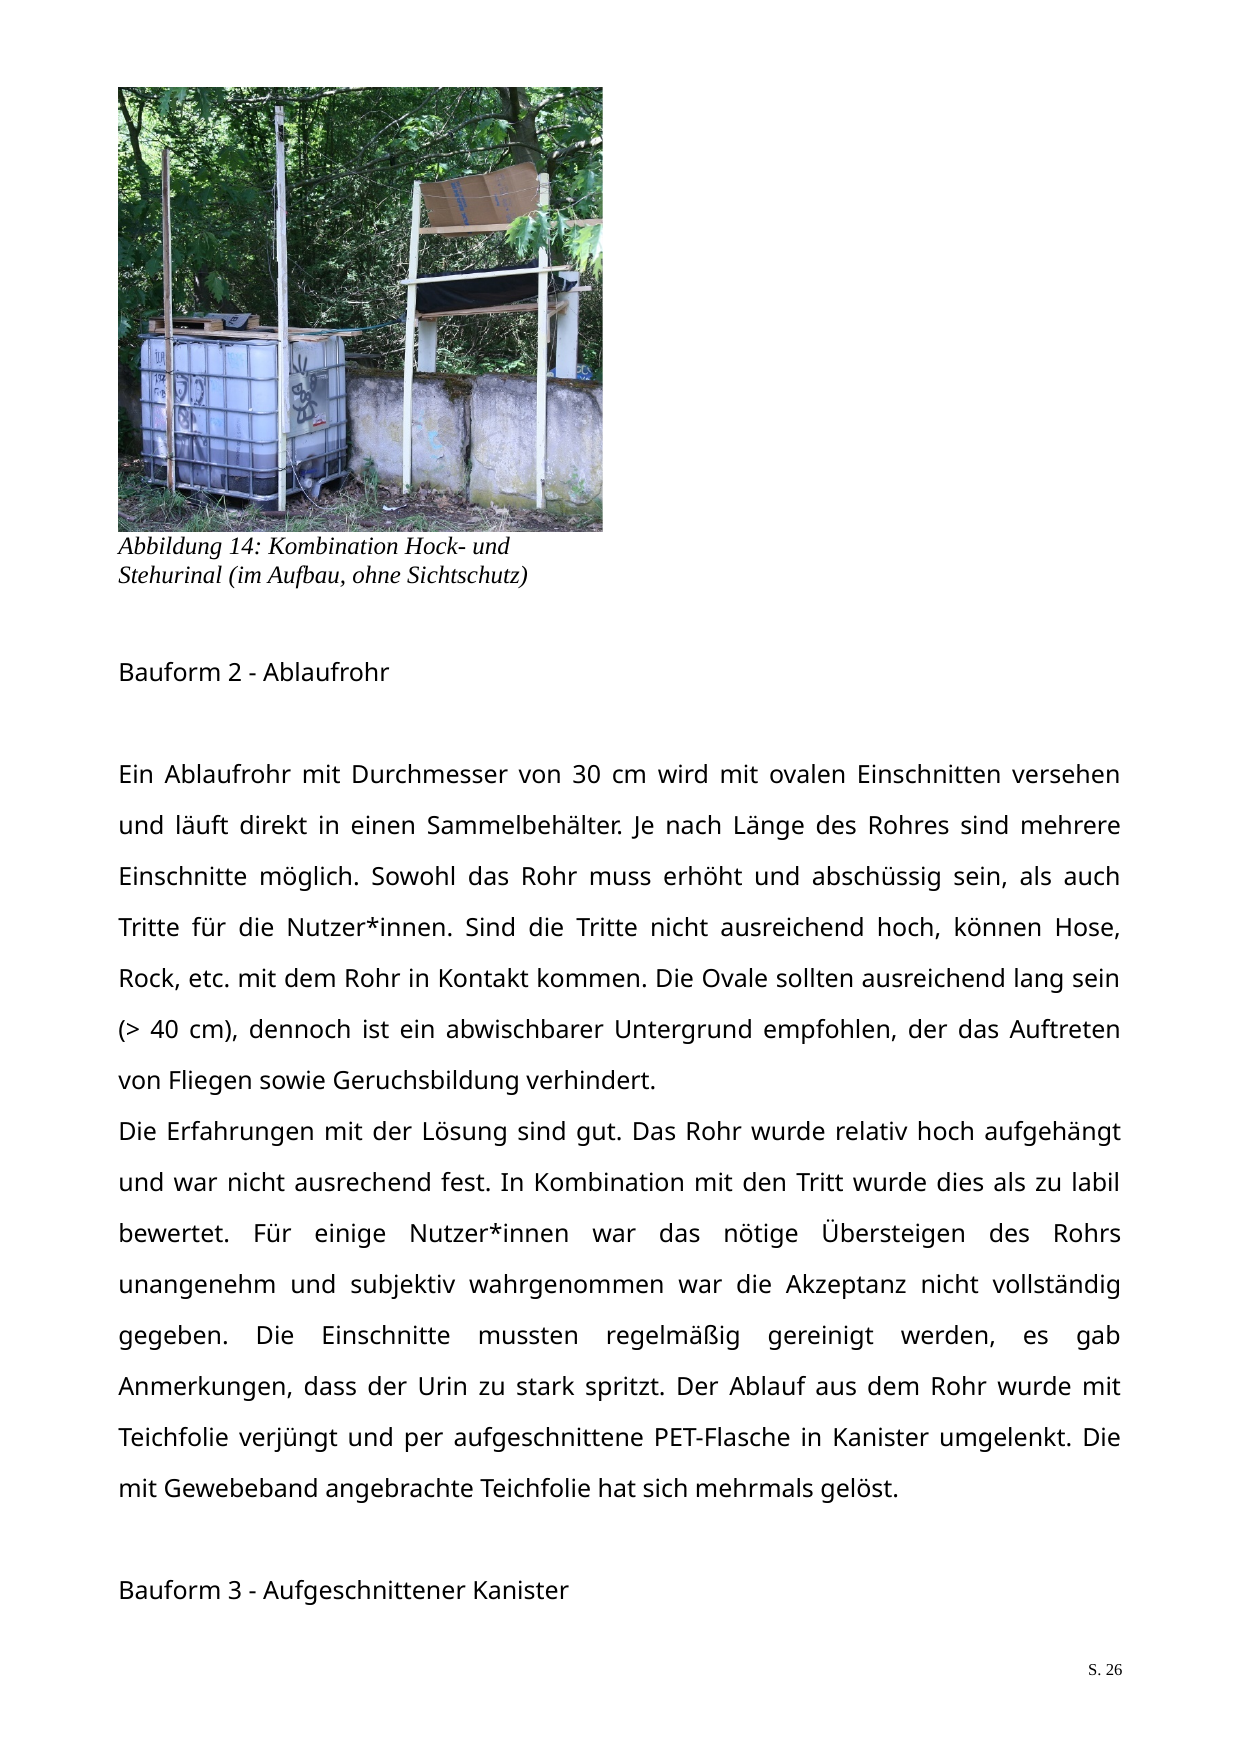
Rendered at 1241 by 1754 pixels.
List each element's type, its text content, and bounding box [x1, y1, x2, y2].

text Abbildung 14: Kombination Hock- und Stehurinal (im Aufbau, ohne Sichtschutz) [118, 532, 603, 589]
picture [118, 87, 603, 532]
text Ein Ablaufrohr mit Durchmesser von 30 cm wird mit ovalen Einschnitten versehen und läuft direkt in einen Sammelbehälter. Je nach Länge des Rohres sind mehrere Einschnitte möglich. Sowohl das Rohr muss erhöht und abschüssig sein, als auch Tritte für die Nutzer*innen. Sind die Tritte nicht ausreichend hoch, können Hose, Rock, etc. mit dem Rohr in Kontakt kommen. Die Ovale sollten ausreichend lang sein (> 40 cm), dennoch ist ein abwischbarer Untergrund empfohlen, der das Auftreten von Fliegen sowie Geruchsbildung verhindert. [118, 756, 1122, 1097]
text Bauform 2 - Ablaufrohr [118, 654, 1122, 688]
text Die Erfahrungen mit der Lösung sind gut. Das Rohr wurde relativ hoch aufgehängt und war nicht ausrechend fest. In Kombination mit den Tritt wurde dies als zu labil bewertet. Für einige Nutzer*innen war das nötige Übersteigen des Rohrs unangenehm und subjektiv wahrgenommen war die Akzeptanz nicht vollständig gegeben. Die Einschnitte mussten regelmäßig gereinigt werden, es gab Anmerkungen, dass der Urin zu stark spritzt. Der Ablauf aus dem Rohr wurde mit Teichfolie verjüngt und per aufgeschnittene PET-Flasche in Kanister umgelenkt. Die mit Gewebeband angebrachte Teichfolie hat sich mehrmals gelöst. [118, 1113, 1122, 1505]
text Bauform 3 - Aufgeschnittener Kanister [118, 1573, 1122, 1607]
